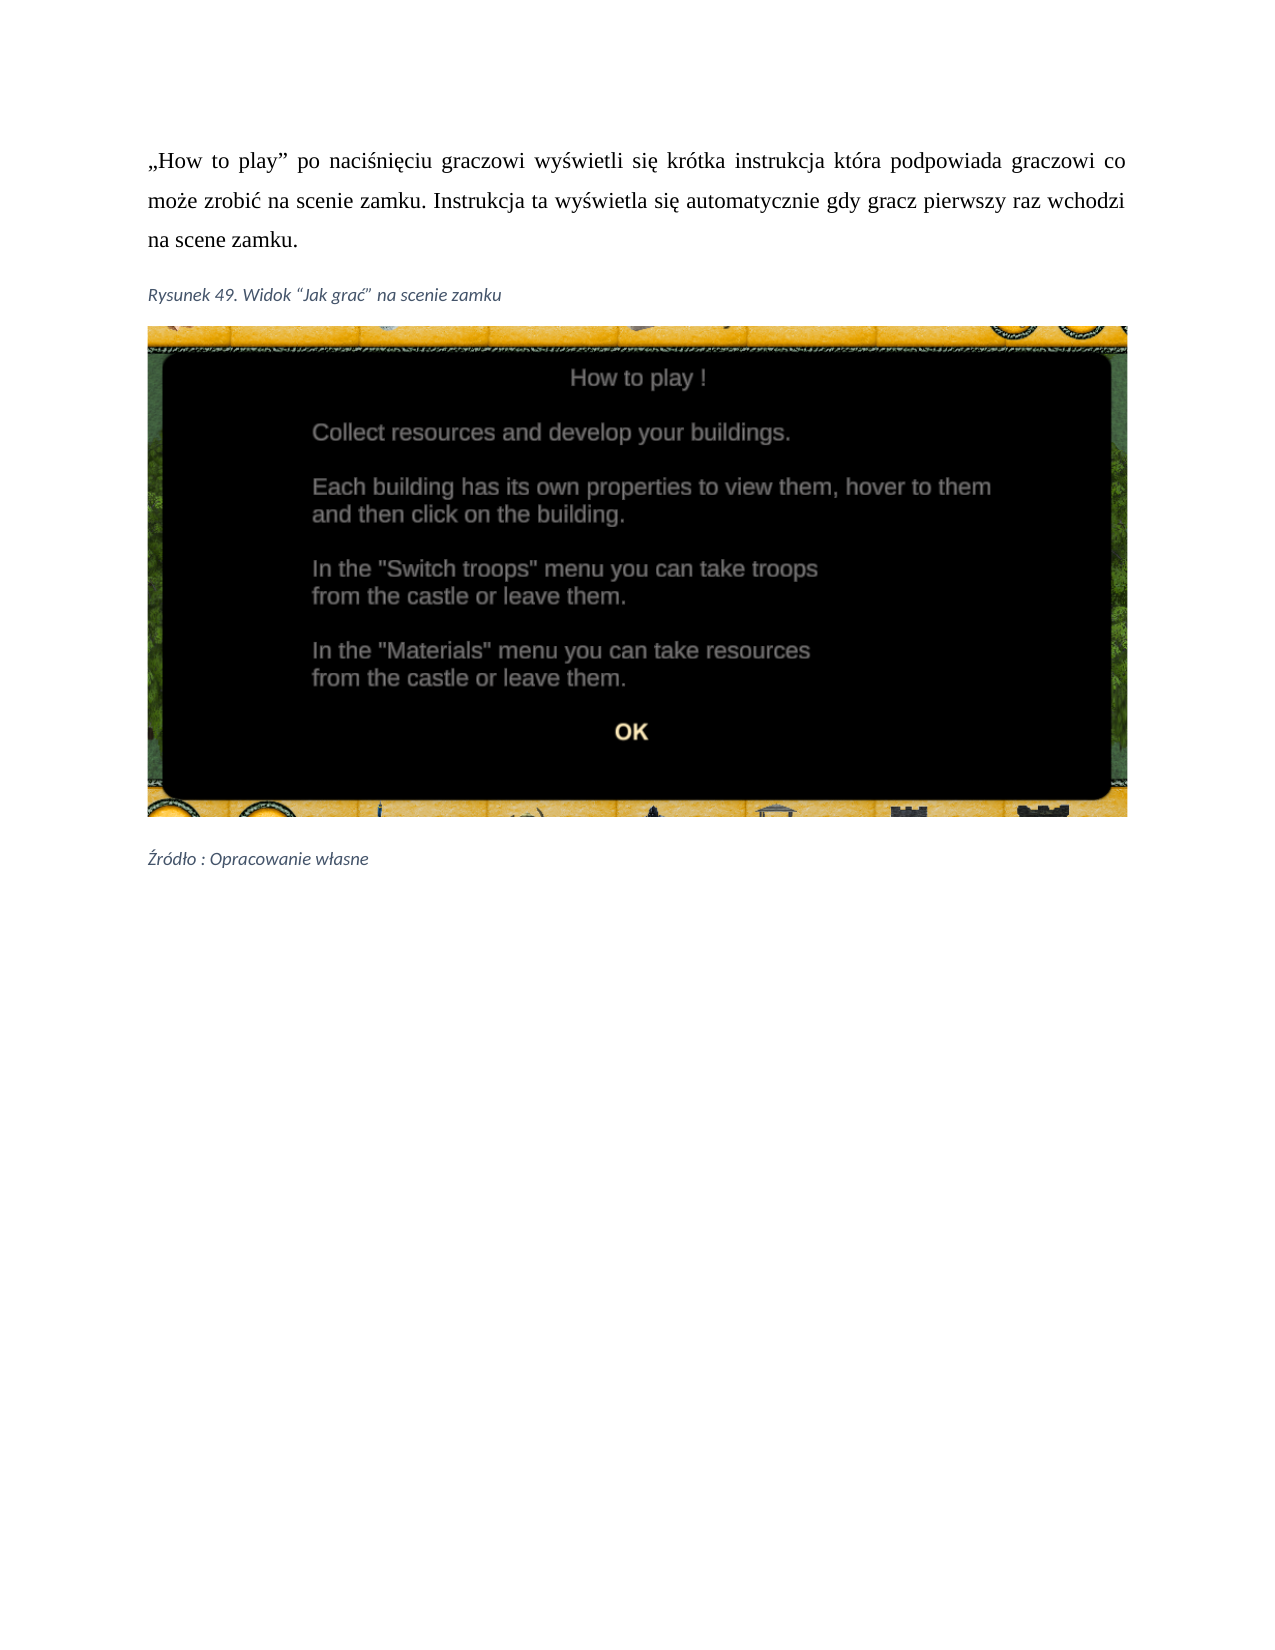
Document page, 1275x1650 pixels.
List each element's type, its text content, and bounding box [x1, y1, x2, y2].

text „How to play” po naciśnięciu graczowi wyświetli się krótka instrukcja która podpowiada graczowi co może zrobić na scenie zamku. Instrukcja ta wyświetla się automatycznie gdy gracz pierwszy raz wchodzi na scene zamku. [148, 148, 1127, 253]
text Źródło : Opracowanie własne [148, 847, 1127, 870]
text Rysunek 49. Widok “Jak grać” na scenie zamku [148, 283, 1127, 306]
